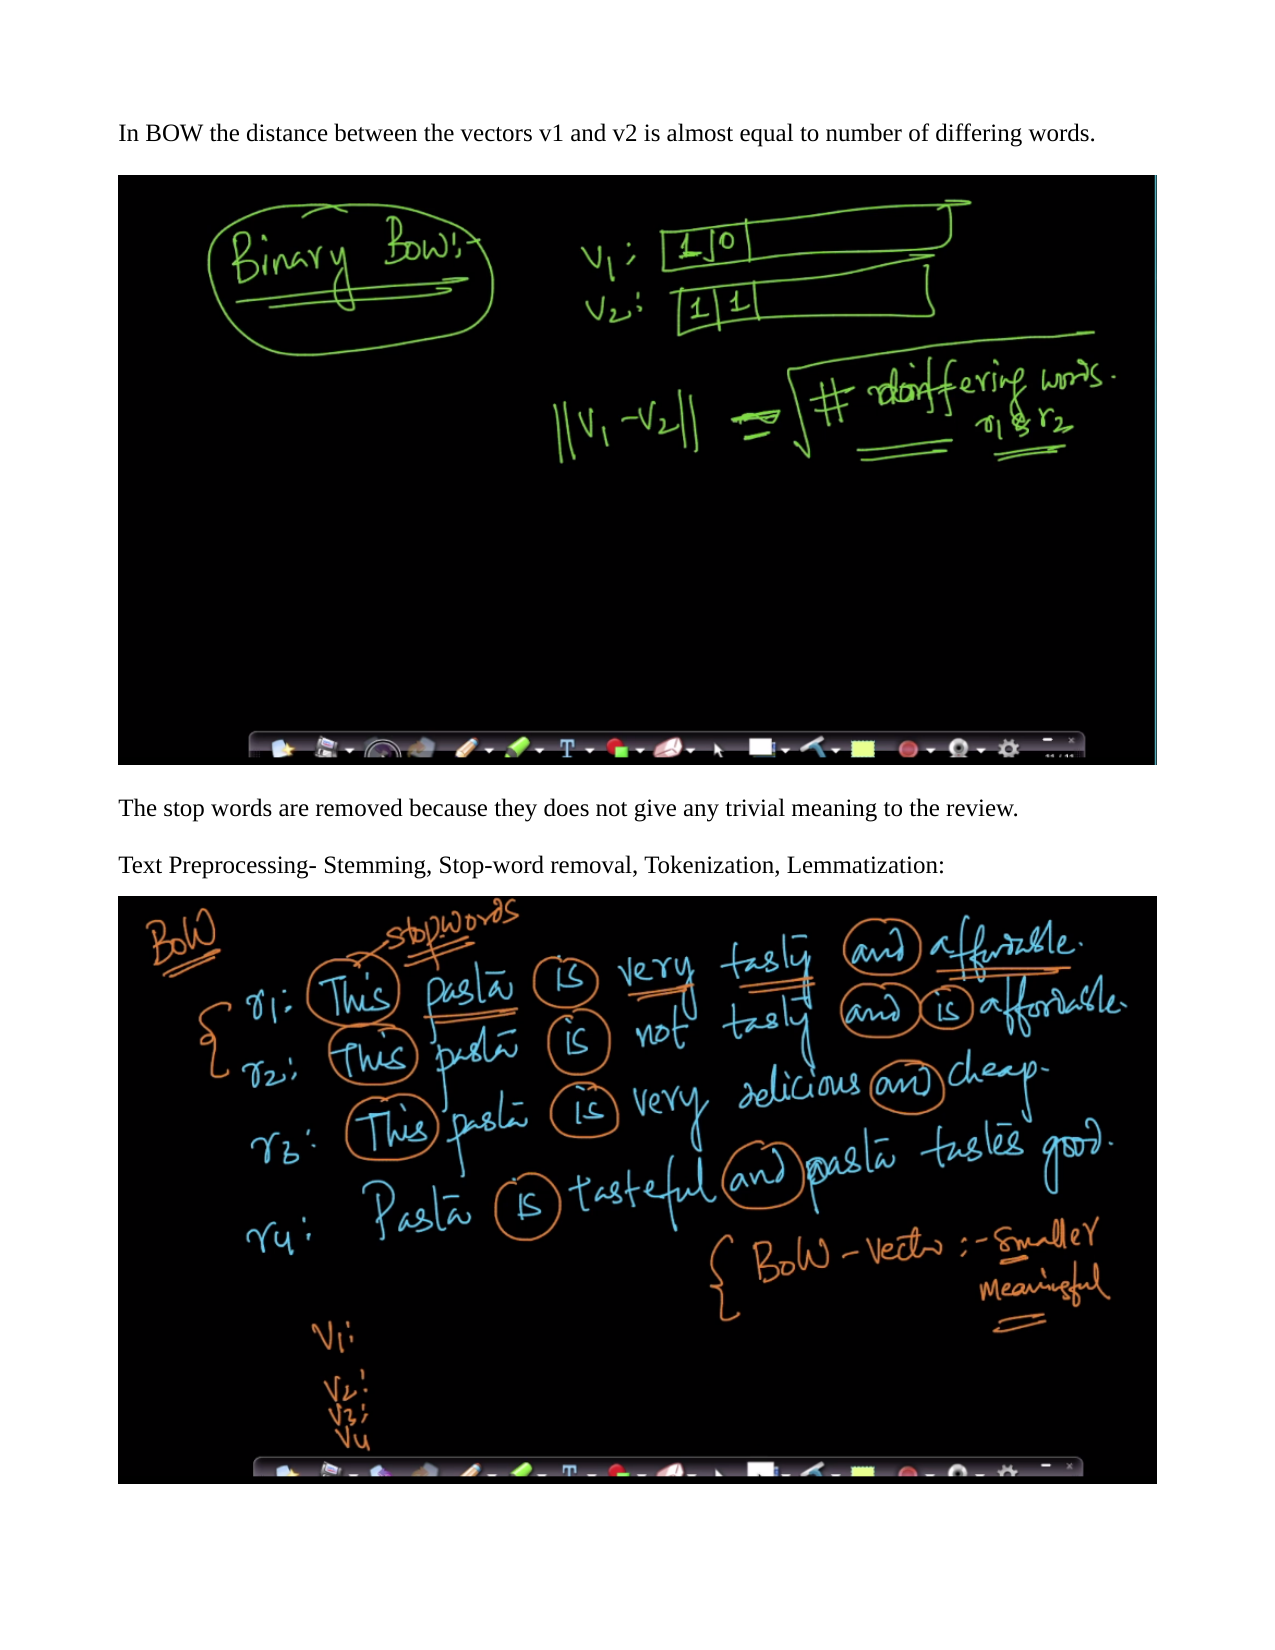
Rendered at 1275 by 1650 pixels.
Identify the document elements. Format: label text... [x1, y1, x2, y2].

text In BOW the distance between the vectors v1 and v2 is almost equal to number of differing words. [118, 118, 1157, 147]
text Text Preprocessing- Stemming, Stop-word removal, Tokenization, Lemmatization: [118, 851, 1157, 879]
picture [118, 175, 1157, 765]
text The stop words are removed because they does not give any trivial meaning to the review. [118, 793, 1157, 822]
picture [118, 896, 1157, 1484]
